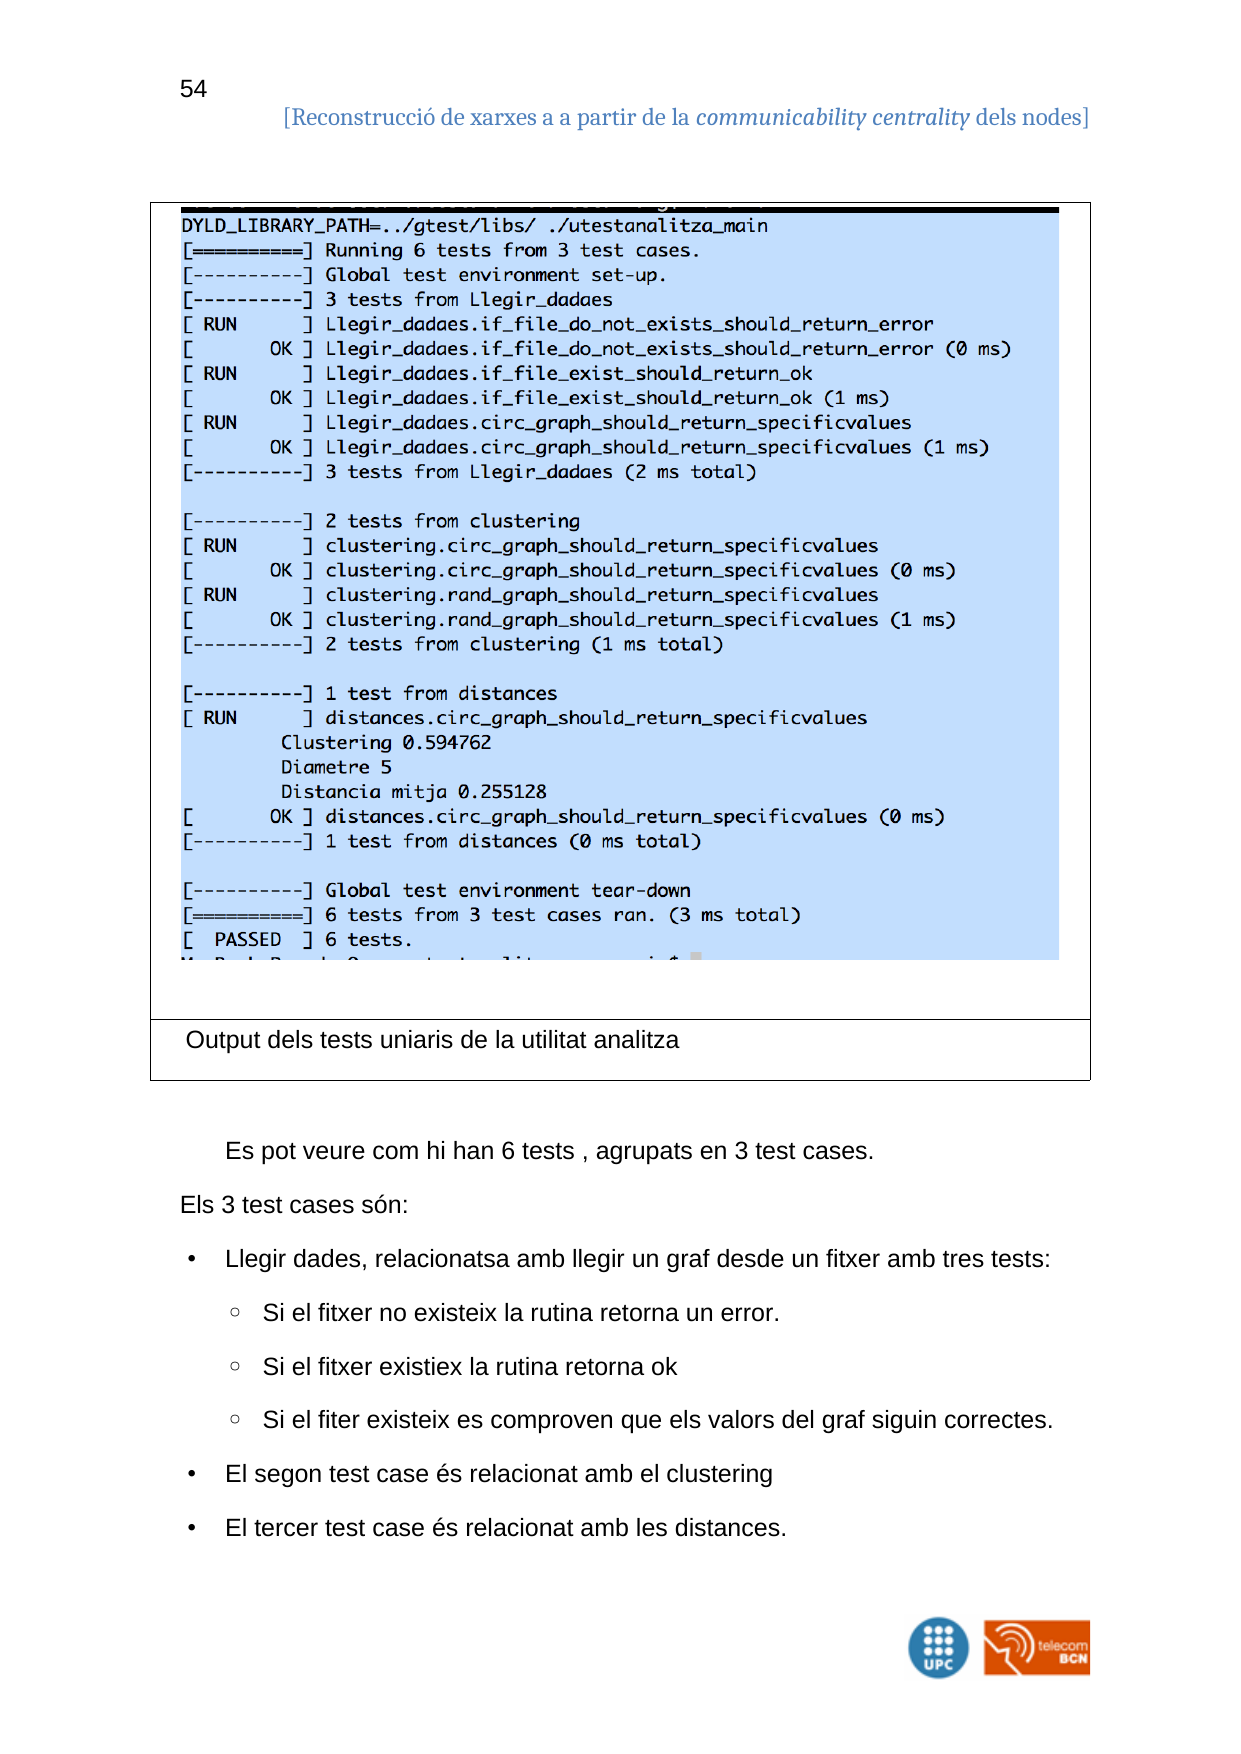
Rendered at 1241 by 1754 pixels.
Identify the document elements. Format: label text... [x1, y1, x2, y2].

table_header [151, 203, 1090, 207]
list Si el fitxer no existeix la rutina retorna un error. [225, 1297, 1090, 1326]
list Si el fiter existeix es comproven que els valors del graf siguin correctes. [225, 1405, 1090, 1434]
list El segon test case és relacionat amb el clustering [187, 1459, 1090, 1488]
picture [904, 1614, 1091, 1681]
table_header [151, 208, 1090, 1019]
text Els 3 test cases són: [150, 1190, 1090, 1218]
list Si el fitxer existiex la rutina retorna ok [225, 1351, 1090, 1380]
list Es pot veure com hi han 6 tests , agrupats en 3 test cases. [187, 1136, 1090, 1164]
table_cell Output dels tests uniaris de la utilitat analitza [151, 1020, 1090, 1080]
picture [181, 207, 1060, 960]
list El tercer test case és relacionat amb les distances. [187, 1513, 1090, 1542]
list Llegir dades, relacionatsa amb llegir un graf desde un fitxer amb tres tests: [187, 1243, 1090, 1272]
